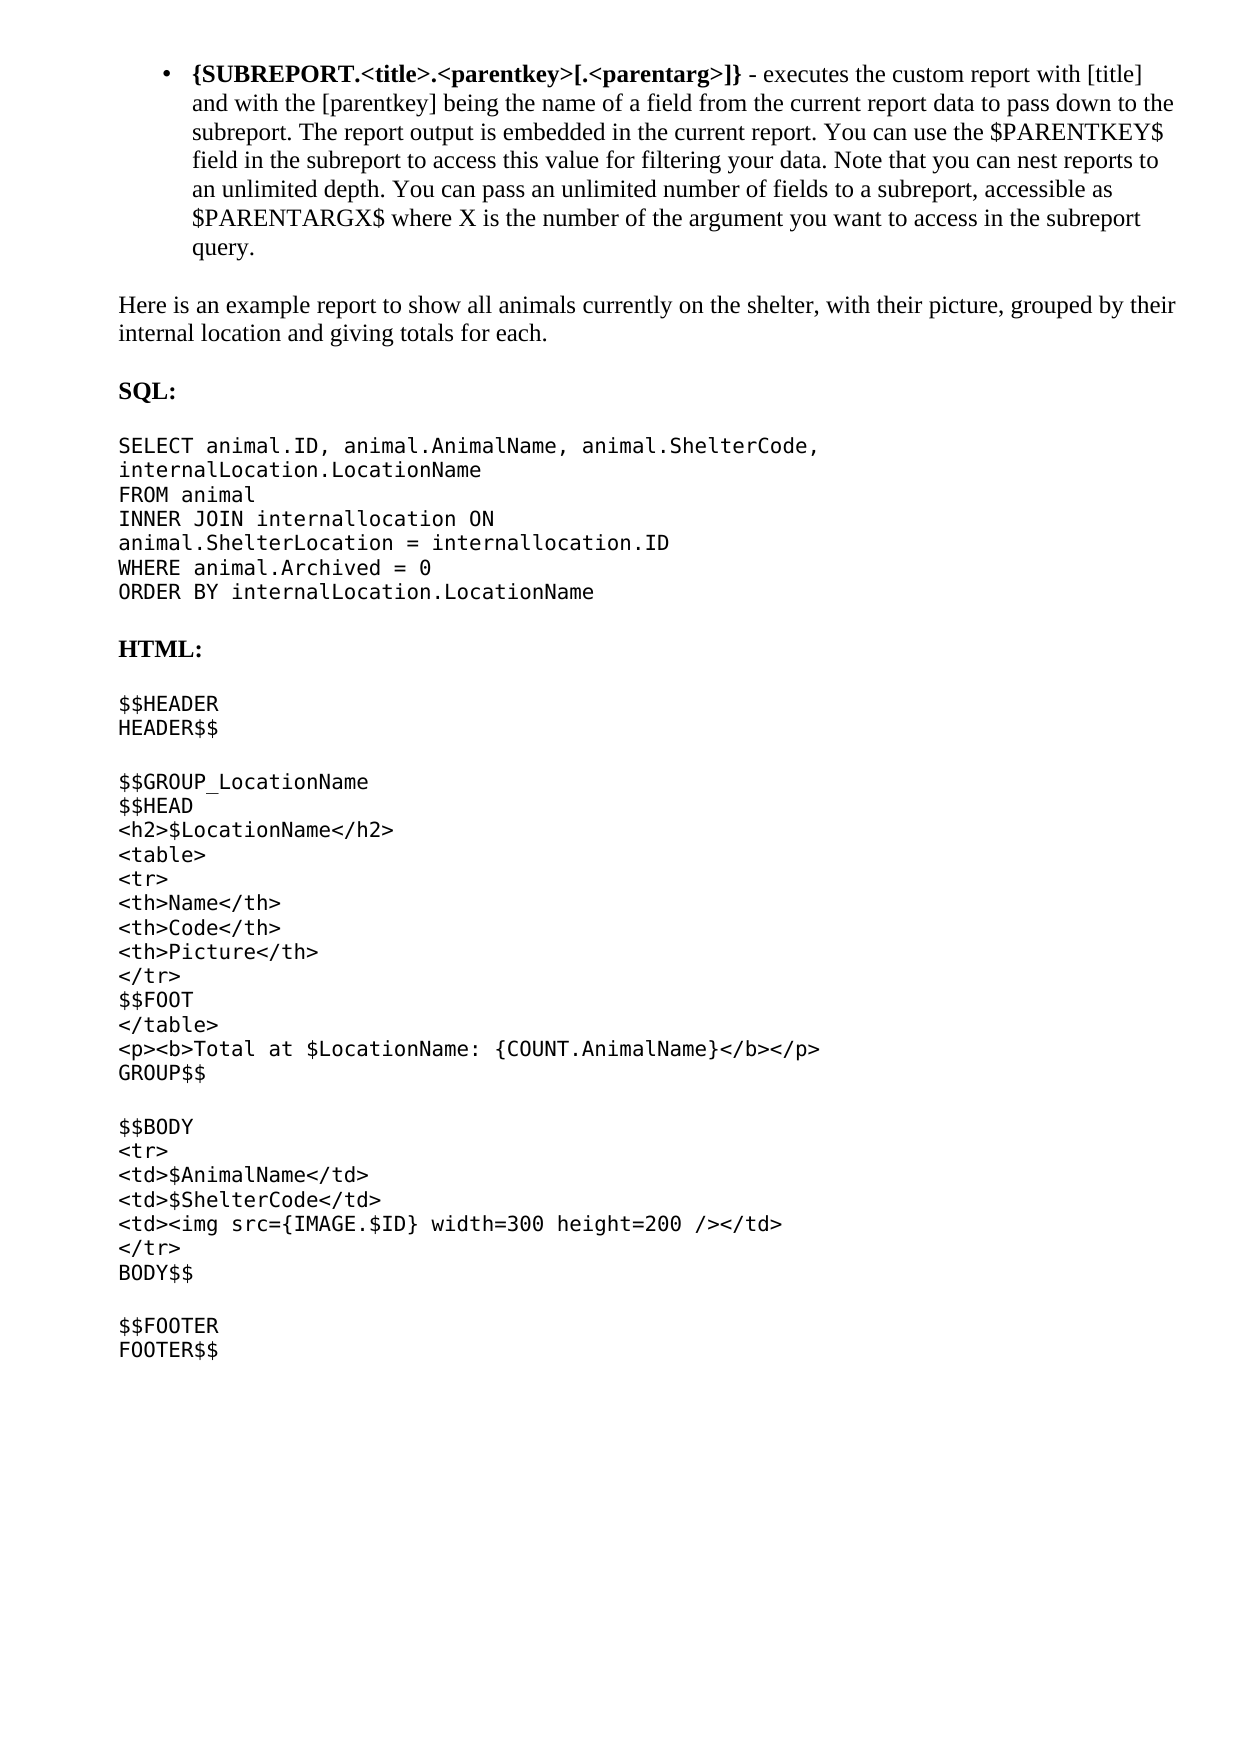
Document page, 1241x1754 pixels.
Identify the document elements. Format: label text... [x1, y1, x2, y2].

text HTML: [118, 634, 1181, 662]
text $$BODY <tr> <td>$AnimalName</td> <td>$ShelterCode</td> <td><img src={IMAGE.$ID} width=300 height=200 /></td> </tr> BODY$$ [118, 1115, 1181, 1285]
text Here is an example report to show all animals currently on the shelter, with their picture, grouped by their internal location and giving totals for each. [118, 290, 1181, 347]
text SQL: [118, 347, 1181, 405]
text SELECT animal.ID, animal.AnimalName, animal.ShelterCode, internalLocation.LocationName FROM animal INNER JOIN internallocation ON animal.ShelterLocation = internallocation.ID WHERE animal.Archived = 0 ORDER BY internalLocation.LocationName [118, 434, 1181, 604]
text $$FOOTER FOOTER$$ [118, 1314, 1181, 1363]
text $$HEADER HEADER$$ [118, 692, 1181, 740]
list {SUBREPORT.<title>.<parentkey>[.<parentarg>]} - executes the custom report with [title] and with the [parentkey] being the name of a field from the current report data to pass down to the subreport. The report output is embedded in the current report. You can use the $PARENTKEY$ field in the subreport to access this value for filtering your data. Note that you can nest reports to an unlimited depth. You can pass an unlimited number of fields to a subreport, accessible as $PARENTARGX$ where X is the number of the argument you want to access in the subreport query. [162, 59, 1181, 260]
text $$GROUP_LocationName $$HEAD <h2>$LocationName</h2> <table> <tr> <th>Name</th> <th>Code</th> <th>Picture</th> </tr> $$FOOT </table> <p><b>Total at $LocationName: {COUNT.AnimalName}</b></p> GROUP$$ [118, 770, 1181, 1085]
